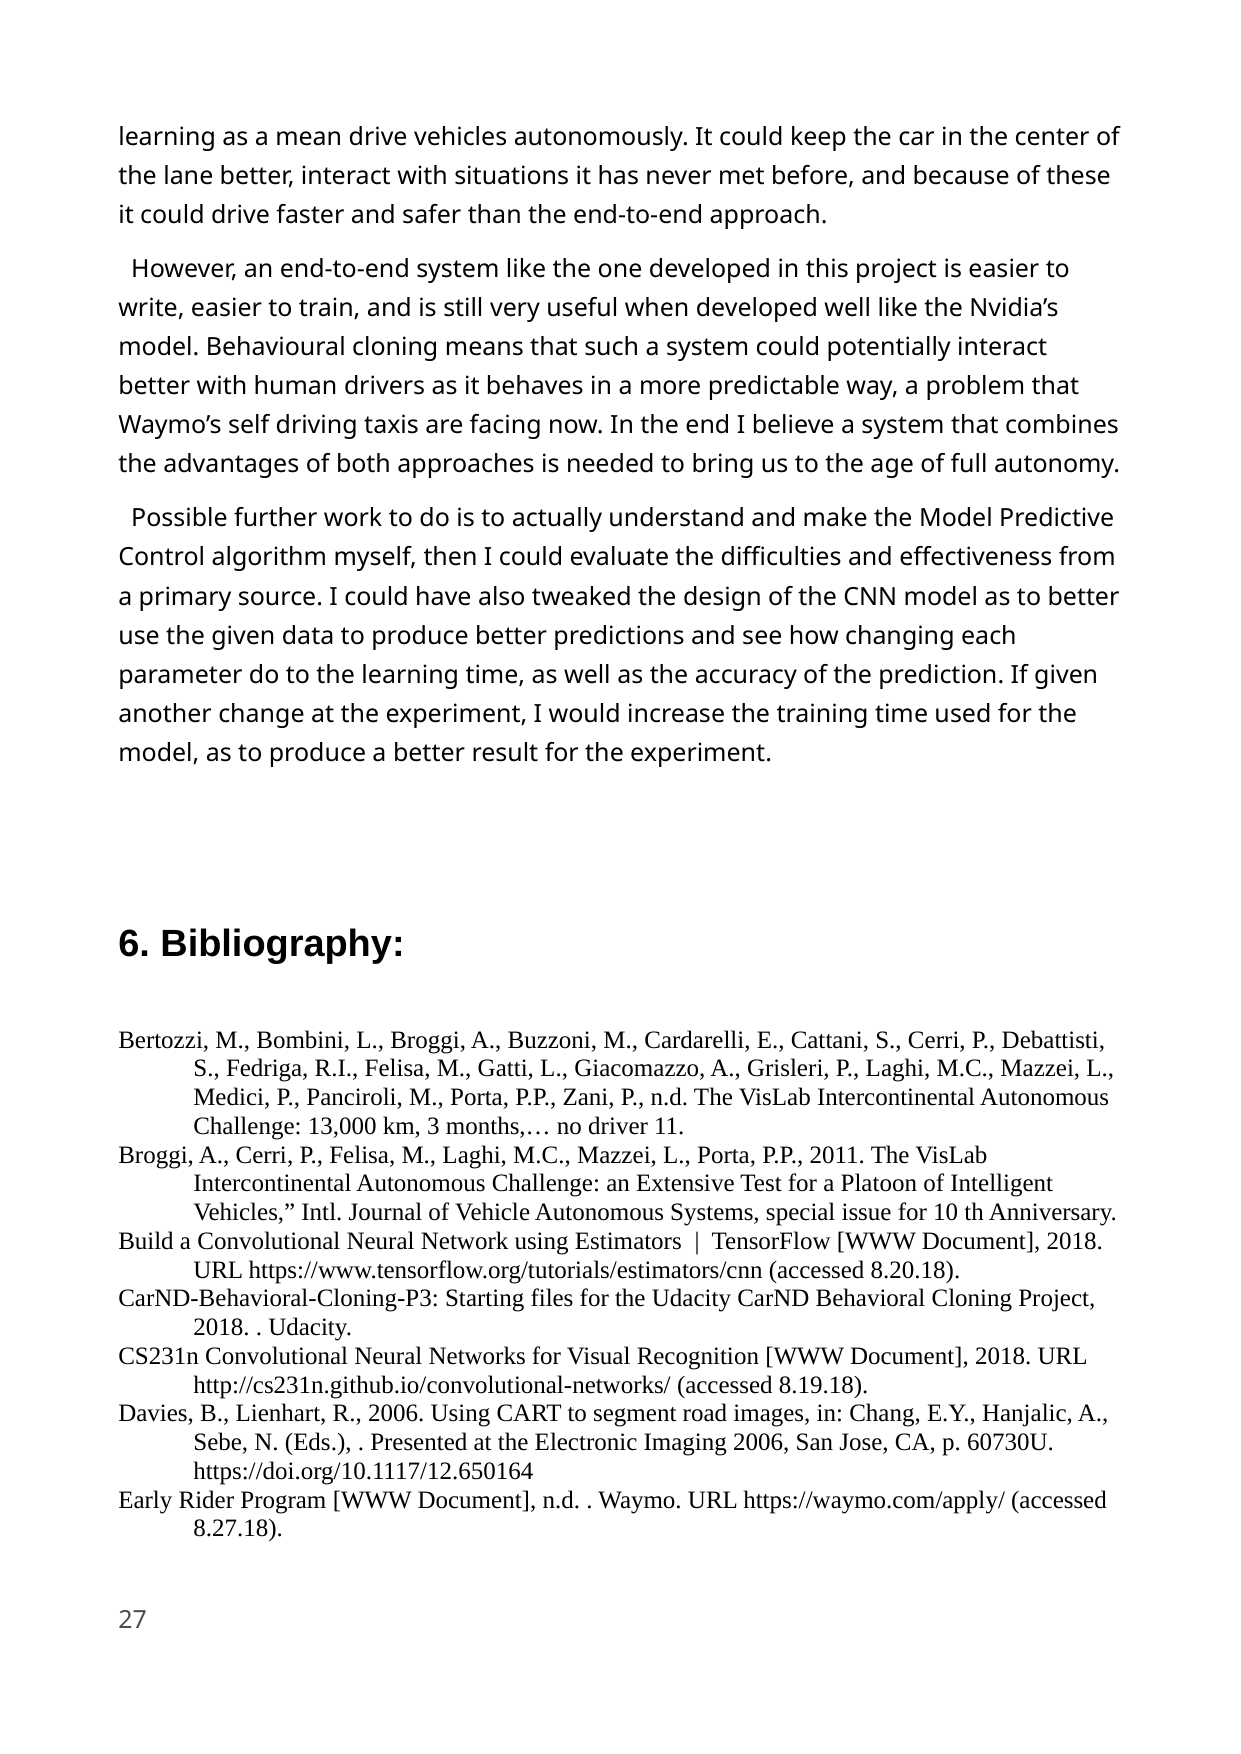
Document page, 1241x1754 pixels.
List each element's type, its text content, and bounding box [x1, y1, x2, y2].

subtitle 6. Bibliography: [118, 921, 1122, 965]
text CarND-Behavioral-Cloning-P3: Starting files for the Udacity CarND Behavioral Cloning Project, 2018. . Udacity. [118, 1283, 1122, 1341]
text Early Rider Program [WWW Document], n.d. . Waymo. URL https://waymo.com/apply/ (accessed 8.27.18). [118, 1485, 1122, 1542]
text Build a Convolutional Neural Network using Estimators | TensorFlow [WWW Document], 2018. URL https://www.tensorflow.org/tutorials/estimators/cnn (accessed 8.20.18). [118, 1226, 1122, 1283]
text Bertozzi, M., Bombini, L., Broggi, A., Buzzoni, M., Cardarelli, E., Cattani, S., Cerri, P., Debattisti, S., Fedriga, R.I., Felisa, M., Gatti, L., Giacomazzo, A., Grisleri, P., Laghi, M.C., Mazzei, L., Medici, P., Panciroli, M., Porta, P.P., Zani, P., n.d. The VisLab Intercontinental Autonomous Challenge: 13,000 km, 3 months,… no driver 11. [118, 1025, 1122, 1140]
text learning as a mean drive vehicles autonomously. It could keep the car in the center of the lane better, interact with situations it has never met before, and because of these it could drive faster and safer than the end-to-end approach. [118, 118, 1122, 231]
text CS231n Convolutional Neural Networks for Visual Recognition [WWW Document], 2018. URL http://cs231n.github.io/convolutional-networks/ (accessed 8.19.18). [118, 1341, 1122, 1398]
text Broggi, A., Cerri, P., Felisa, M., Laghi, M.C., Mazzei, L., Porta, P.P., 2011. The VisLab Intercontinental Autonomous Challenge: an Extensive Test for a Platoon of Intelligent Vehicles,” Intl. Journal of Vehicle Autonomous Systems, special issue for 10 th Anniversary. [118, 1140, 1122, 1226]
text Possible further work to do is to actually understand and make the Model Predictive Control algorithm myself, then I could evaluate the difficulties and effectiveness from a primary source. I could have also tweaked the design of the CNN model as to better use the given data to produce better predictions and see how changing each parameter do to the learning time, as well as the accuracy of the prediction. If given another change at the experiment, I would increase the training time used for the model, as to produce a better result for the experiment. [118, 500, 1122, 769]
text Davies, B., Lienhart, R., 2006. Using CART to segment road images, in: Chang, E.Y., Hanjalic, A., Sebe, N. (Eds.), . Presented at the Electronic Imaging 2006, San Jose, CA, p. 60730U. https://doi.org/10.1117/12.650164 [118, 1398, 1122, 1485]
text However, an end-to-end system like the one developed in this project is easier to write, easier to train, and is still very useful when developed well like the Nvidia’s model. Behavioural cloning means that such a system could potentially interact better with human drivers as it behaves in a more predictable way, a problem that Waymo’s self driving taxis are facing now. In the end I believe a system that combines the advantages of both approaches is needed to bring us to the age of full autonomy. [118, 250, 1122, 480]
